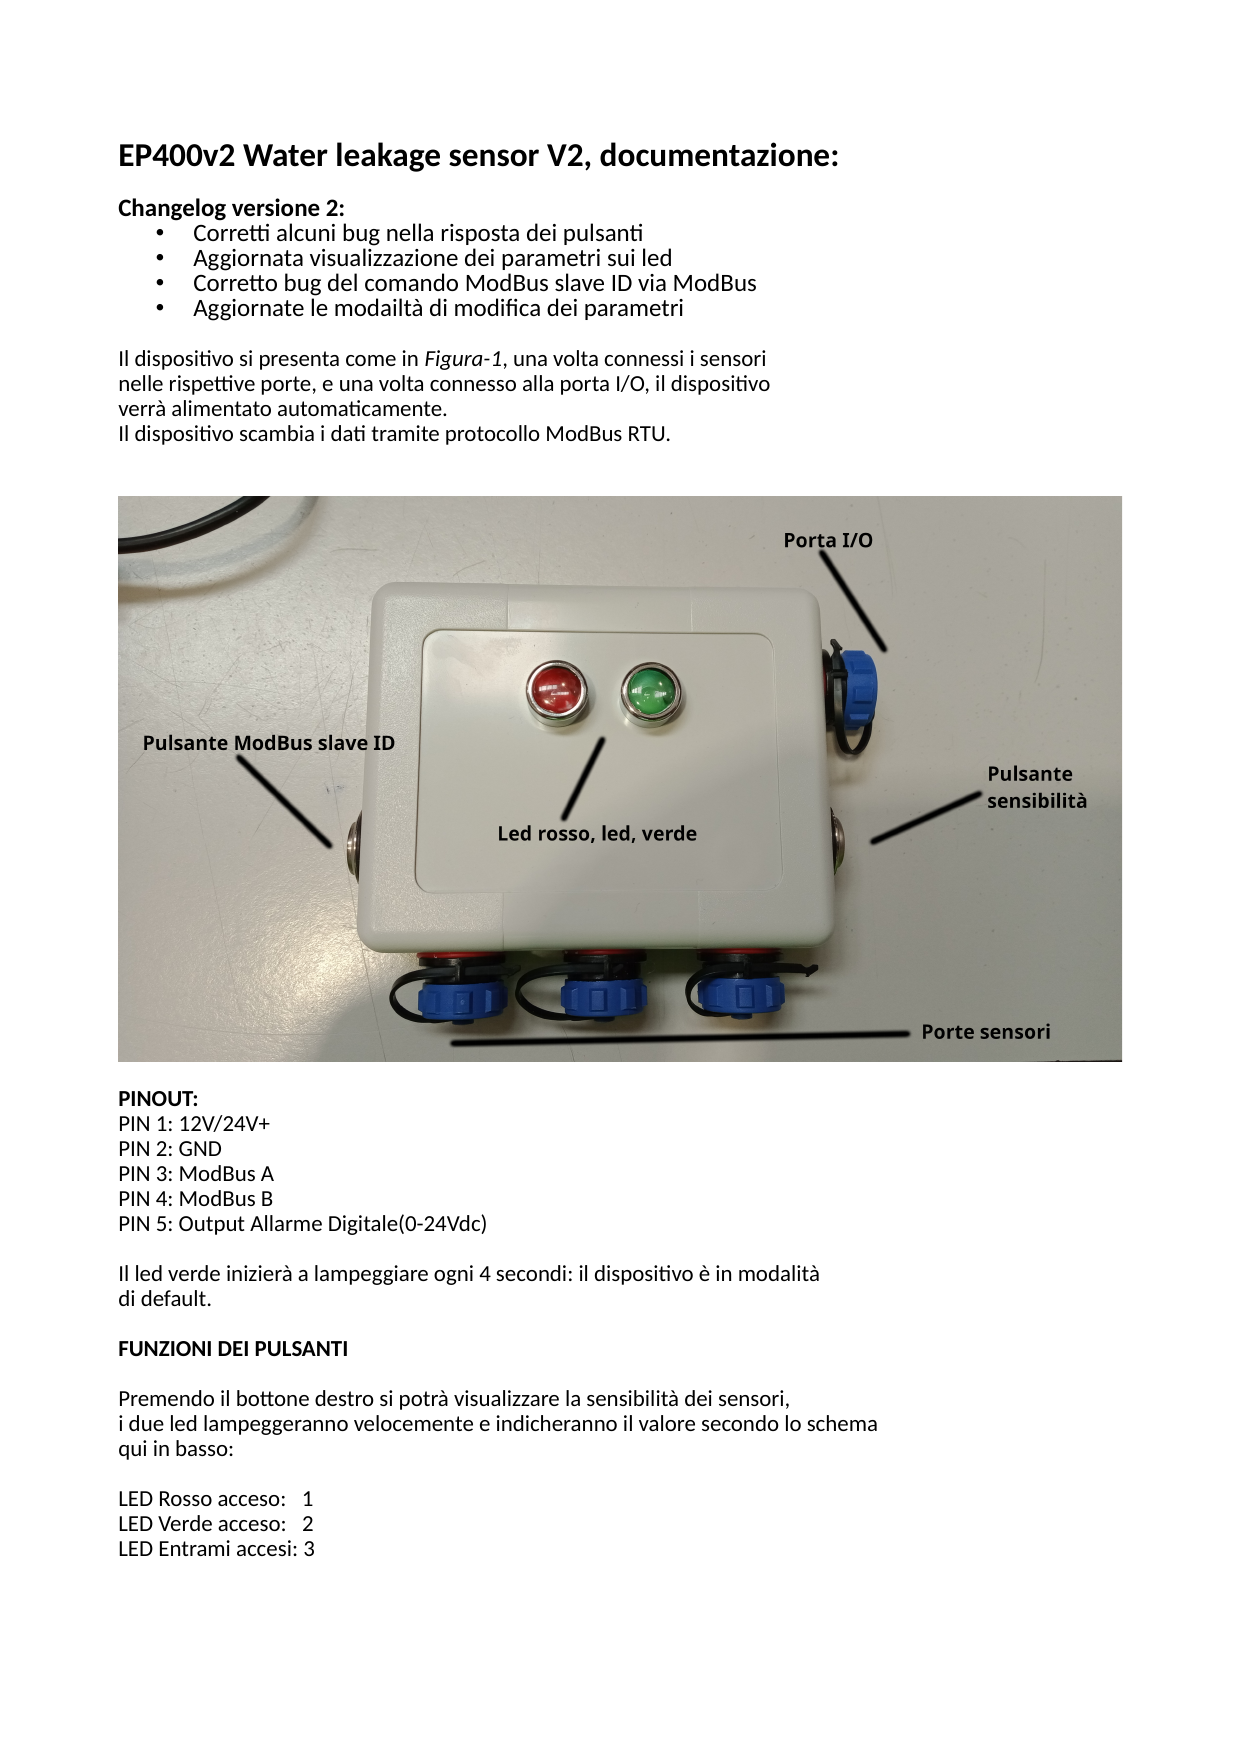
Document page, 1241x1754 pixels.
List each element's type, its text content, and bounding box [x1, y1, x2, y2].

list Aggiornata visualizzazione dei parametri sui led [156, 247, 1122, 272]
text Premendo il bottone destro si potrà visualizzare la sensibilità dei sensori, [118, 1387, 1122, 1412]
text nelle rispettive porte, e una volta connesso alla porta I/O, il dispositivo [118, 372, 1122, 397]
text PIN 5: Output Allarme Digitale(0-24Vdc) [118, 1212, 1122, 1237]
text i due led lampeggeranno velocemente e indicheranno il valore secondo lo schema [118, 1412, 1122, 1437]
text PIN 1: 12V/24V+ [118, 1112, 1122, 1137]
text LED Rosso acceso: 1 [118, 1487, 1122, 1512]
text EP400v2 Water leakage sensor V2, documentazione: [118, 147, 1122, 172]
text verrà alimentato automaticamente. [118, 397, 1122, 422]
list Corretto bug del comando ModBus slave ID via ModBus [156, 272, 1122, 297]
list Aggiornate le modailtà di modifica dei parametri [156, 297, 1122, 322]
text di default. [118, 1287, 1122, 1312]
text Changelog versione 2: [118, 197, 1122, 222]
text PIN 3: ModBus A [118, 1162, 1122, 1187]
text FUNZIONI DEI PULSANTI [118, 1337, 1122, 1362]
text PINOUT: [118, 1087, 1122, 1112]
text LED Entrami accesi: 3 [118, 1537, 1122, 1562]
text PIN 2: GND [118, 1137, 1122, 1162]
picture [118, 496, 1123, 1062]
list Corretti alcuni bug nella risposta dei pulsanti [156, 222, 1122, 247]
text Il dispositivo si presenta come in Figura-1, una volta connessi i sensori [118, 347, 1122, 372]
text Il dispositivo scambia i dati tramite protocollo ModBus RTU. [118, 422, 1122, 447]
text qui in basso: [118, 1437, 1122, 1462]
text LED Verde acceso: 2 [118, 1512, 1122, 1537]
text PIN 4: ModBus B [118, 1187, 1122, 1212]
text Il led verde inizierà a lampeggiare ogni 4 secondi: il dispositivo è in modalità [118, 1262, 1122, 1287]
